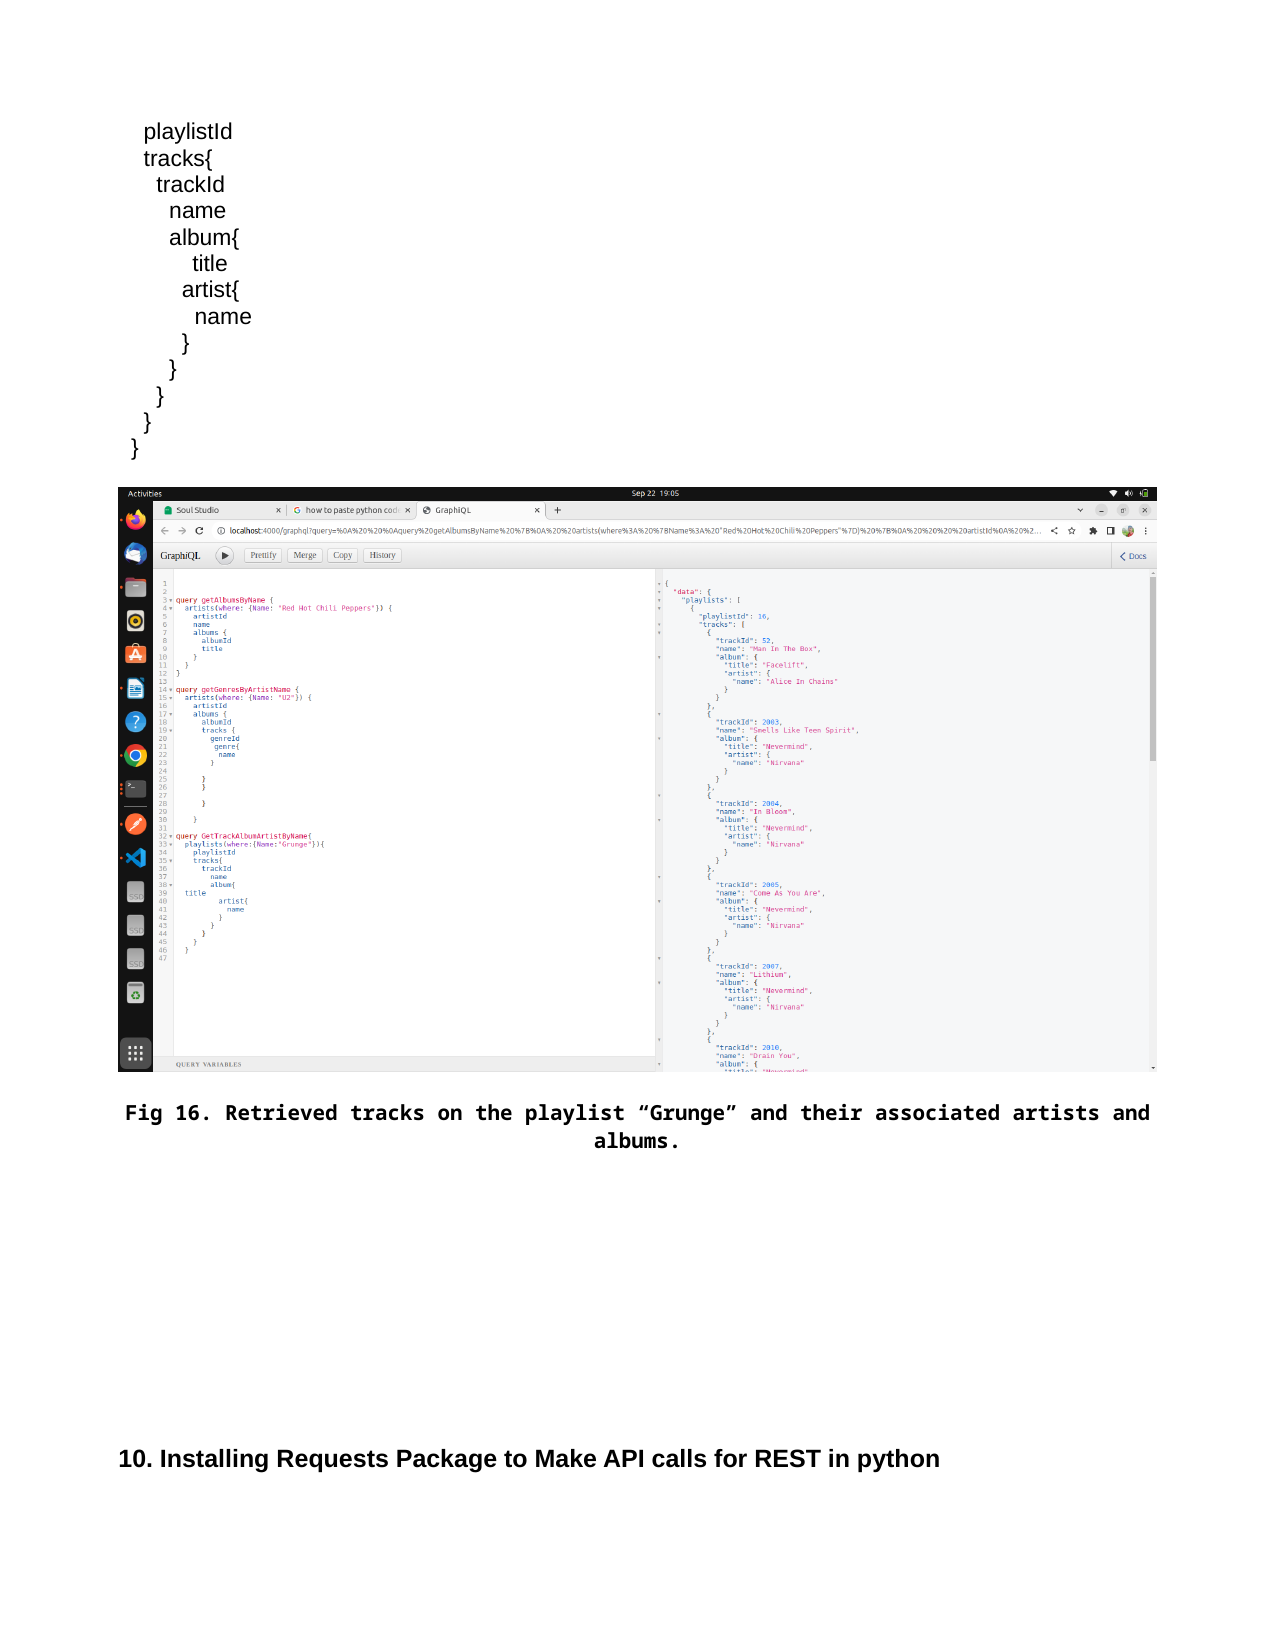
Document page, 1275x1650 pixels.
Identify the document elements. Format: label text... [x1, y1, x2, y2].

text artist{ [118, 276, 1157, 303]
text name [118, 197, 1157, 223]
text trackId [118, 171, 1157, 197]
text 10. Installing Requests Package to Make API calls for REST in python [118, 1444, 1157, 1473]
text } [118, 408, 1157, 434]
text } [118, 355, 1157, 382]
text } [118, 382, 1157, 408]
text Fig 16. Retrieved tracks on the playlist “Grunge” and their associated artists and albums. [118, 1098, 1157, 1234]
text } [118, 434, 1157, 487]
picture [118, 487, 1157, 1072]
text playlistId [118, 118, 1157, 144]
text album{ [118, 223, 1157, 250]
text title [118, 250, 1157, 276]
text } [118, 329, 1157, 355]
text tracks{ [118, 144, 1157, 171]
text name [118, 303, 1157, 329]
